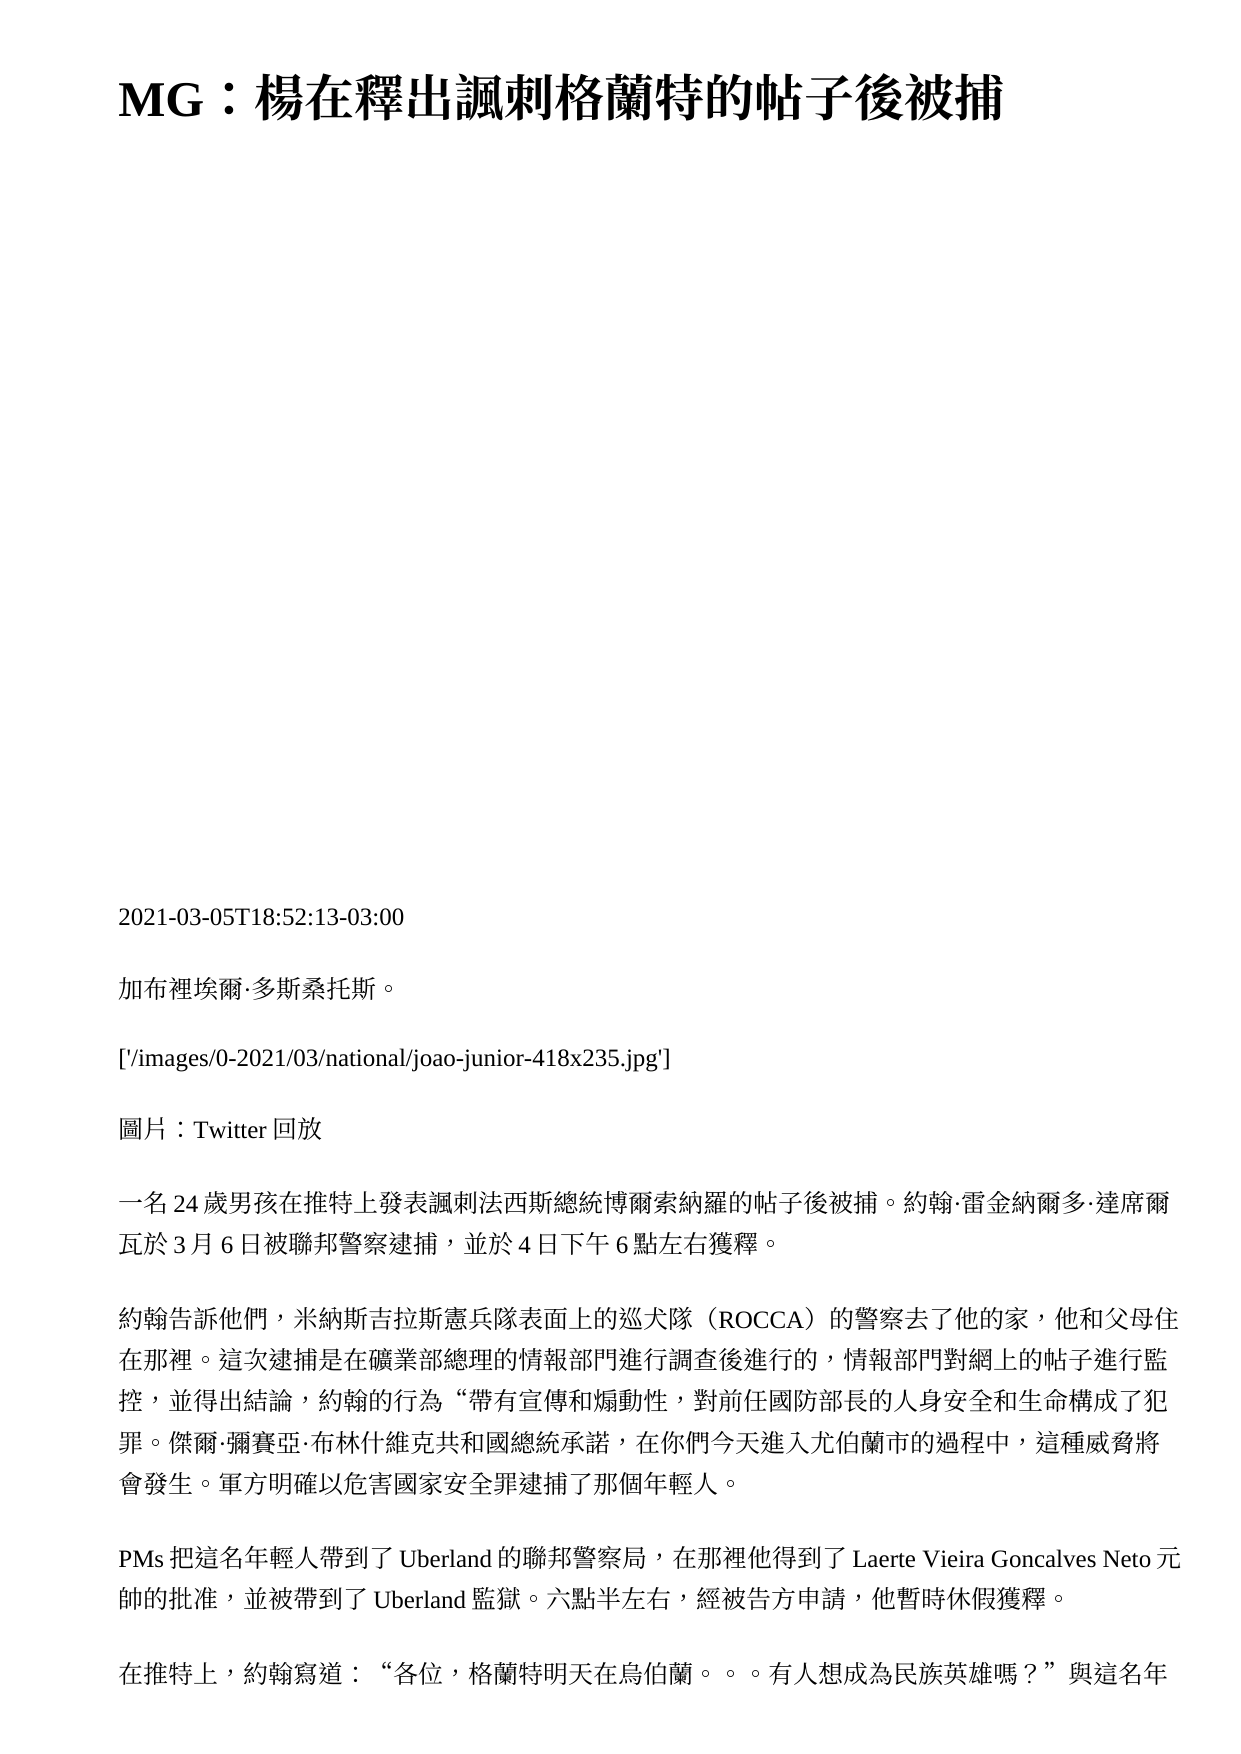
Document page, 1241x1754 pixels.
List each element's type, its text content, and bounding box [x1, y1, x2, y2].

text 2021-03-05T18:52:13-03:00 加布裡埃爾·多斯桑托斯。 ['/images/0-2021/03/national/joao-junior-418x235.jpg'] 圖片：Twitter回放 一名24歲男孩在推特上發表諷刺法西斯總統博爾索納羅的帖子後被捕。約翰·雷金納爾多·達席爾瓦於3月6日被聯邦警察逮捕，並於4日下午6點左右獲釋。 約翰告訴他們，米納斯吉拉斯憲兵隊表面上的巡犬隊（ROCCA）的警察去了他的家，他和父母住在那裡。這次逮捕是在礦業部總理的情報部門進行調查後進行的，情報部門對網上的帖子進行監控，並得出結論，約翰的行為“帶有宣傳和煽動性，對前任國防部長的人身安全和生命構成了犯罪。傑爾·彌賽亞·布林什維克共和國總統承諾，在你們今天進入尤伯蘭市的過程中，這種威脅將會發生。軍方明確以危害國家安全罪逮捕了那個年輕人。 PMs把這名年輕人帶到了Uberland的聯邦警察局，在那裡他得到了Laerte Vieira Goncalves Neto元帥的批准，並被帶到了Uberland監獄。六點半左右，經被告方申請，他暫時休假獲釋。 在推特上，約翰寫道：“各位，格蘭特明天在烏伯蘭。。。有人想成為民族英雄嗎？”與這名年 [118, 869, 1181, 1690]
subtitle MG：楊在釋出諷刺格蘭特的帖子後被捕 [118, 59, 1181, 131]
